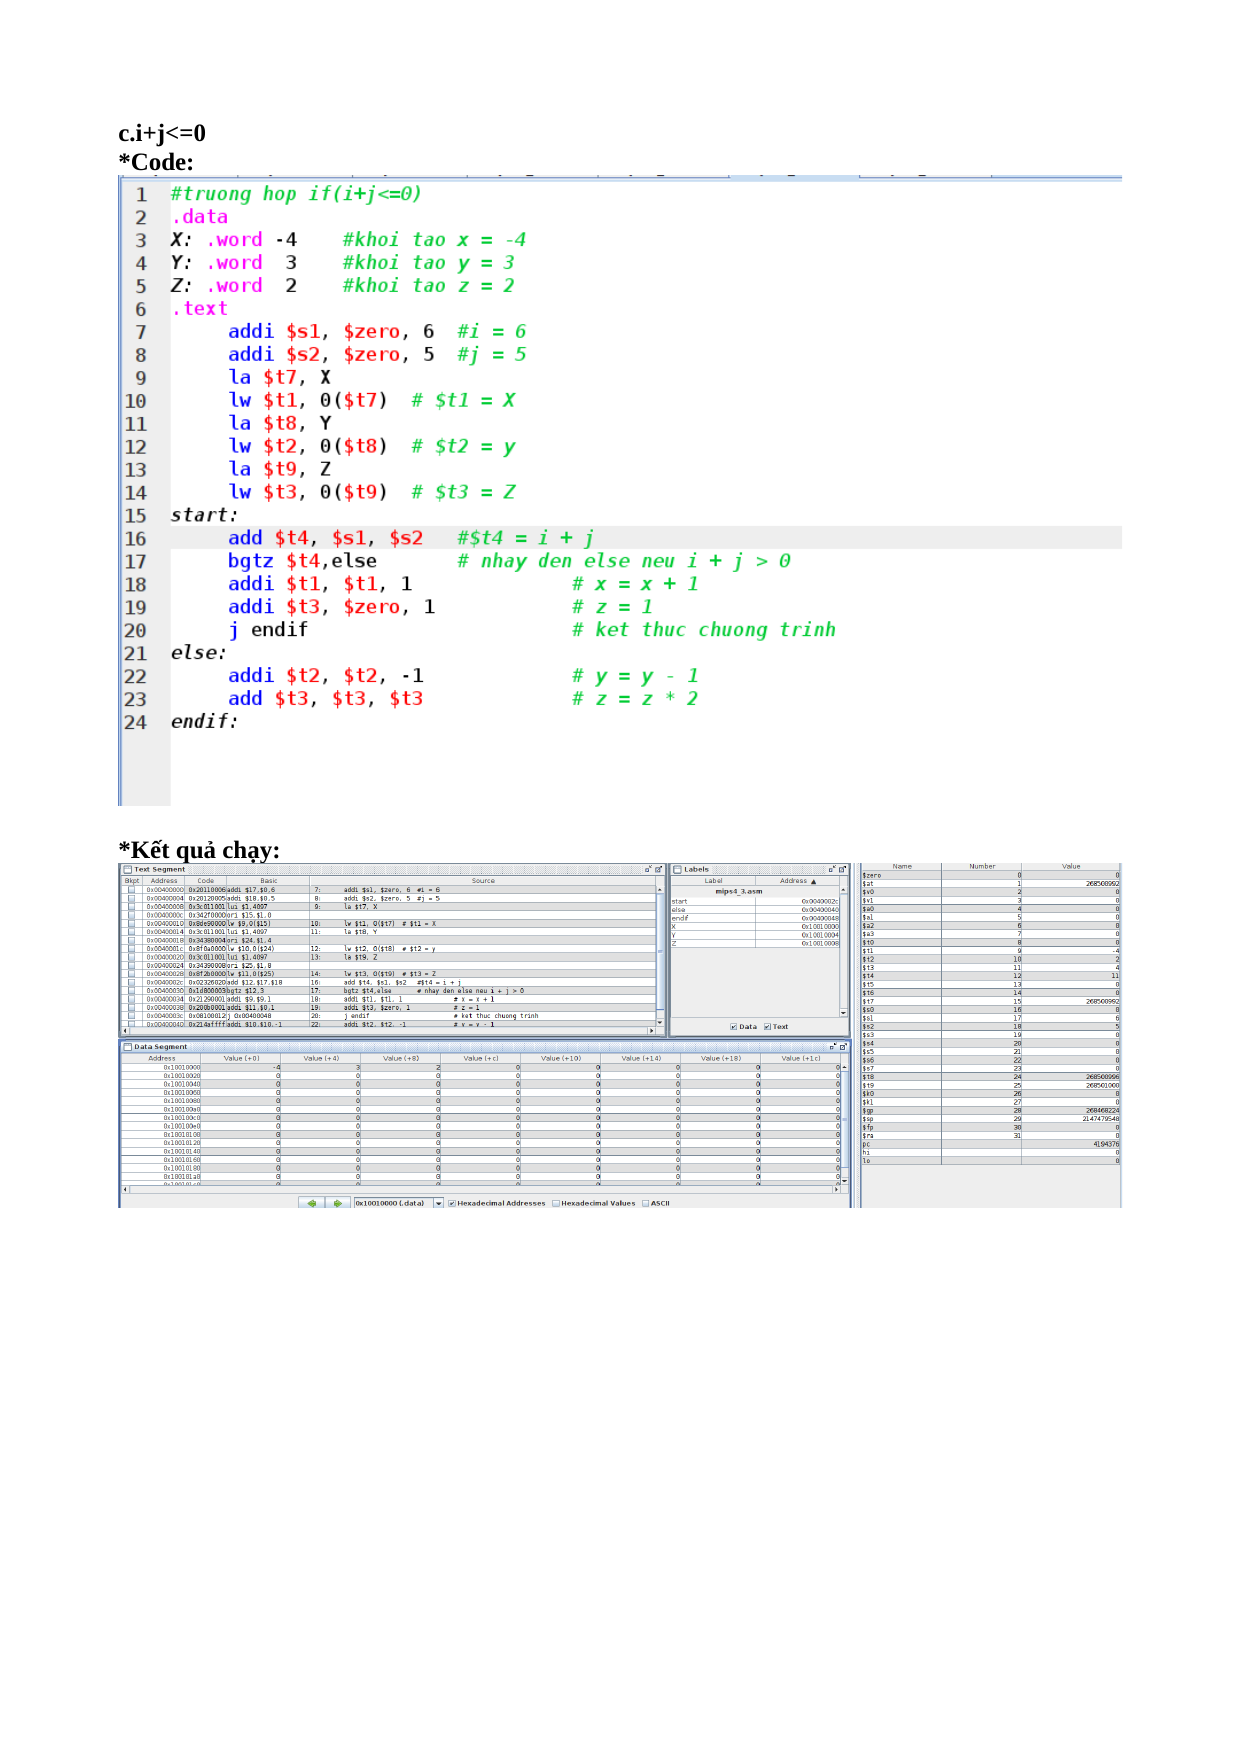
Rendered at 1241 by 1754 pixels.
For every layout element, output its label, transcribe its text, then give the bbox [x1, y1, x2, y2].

picture [118, 863, 1123, 1208]
picture [118, 175, 1123, 806]
text *Kết quả chạy: [118, 835, 1122, 863]
text c.i+j<=0 [118, 118, 1122, 147]
text *Code: [118, 147, 1122, 175]
